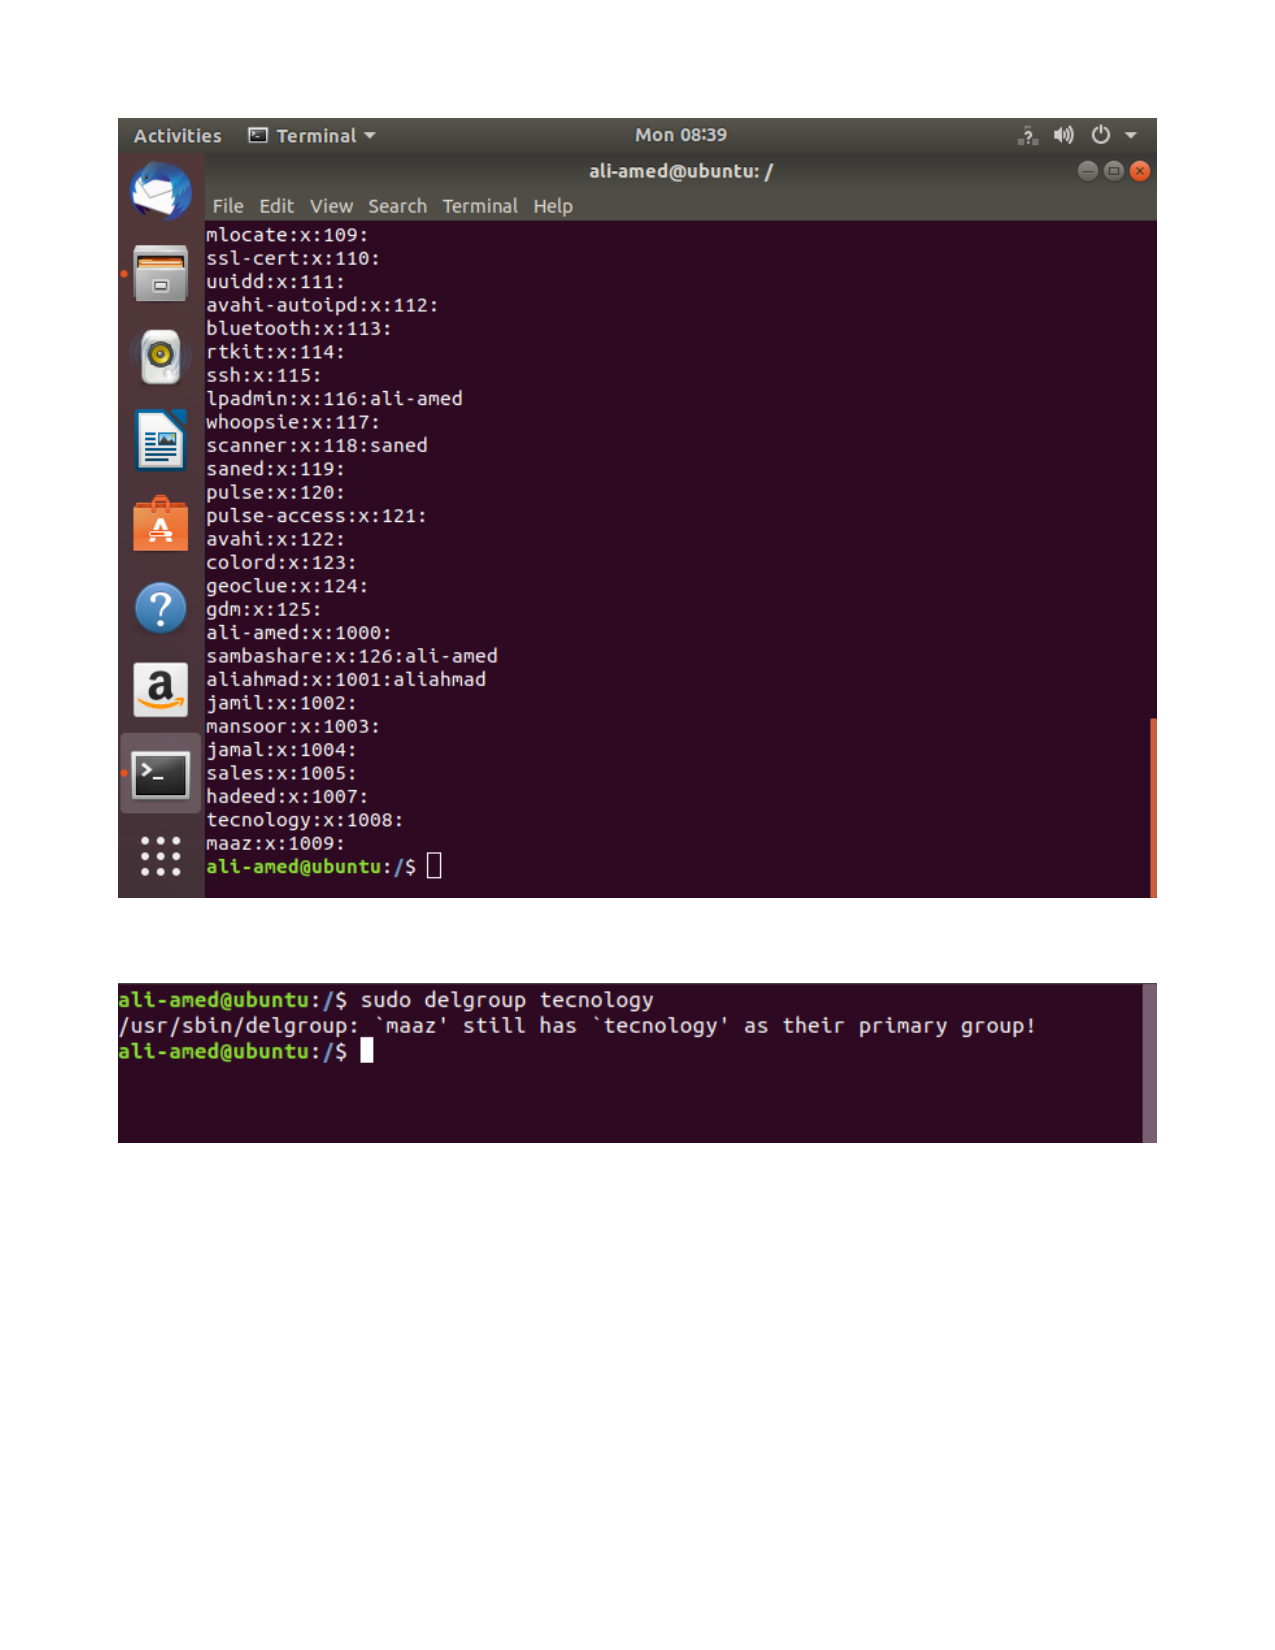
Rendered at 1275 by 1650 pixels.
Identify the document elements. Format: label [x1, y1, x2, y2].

picture [118, 118, 1157, 898]
picture [118, 983, 1157, 1143]
